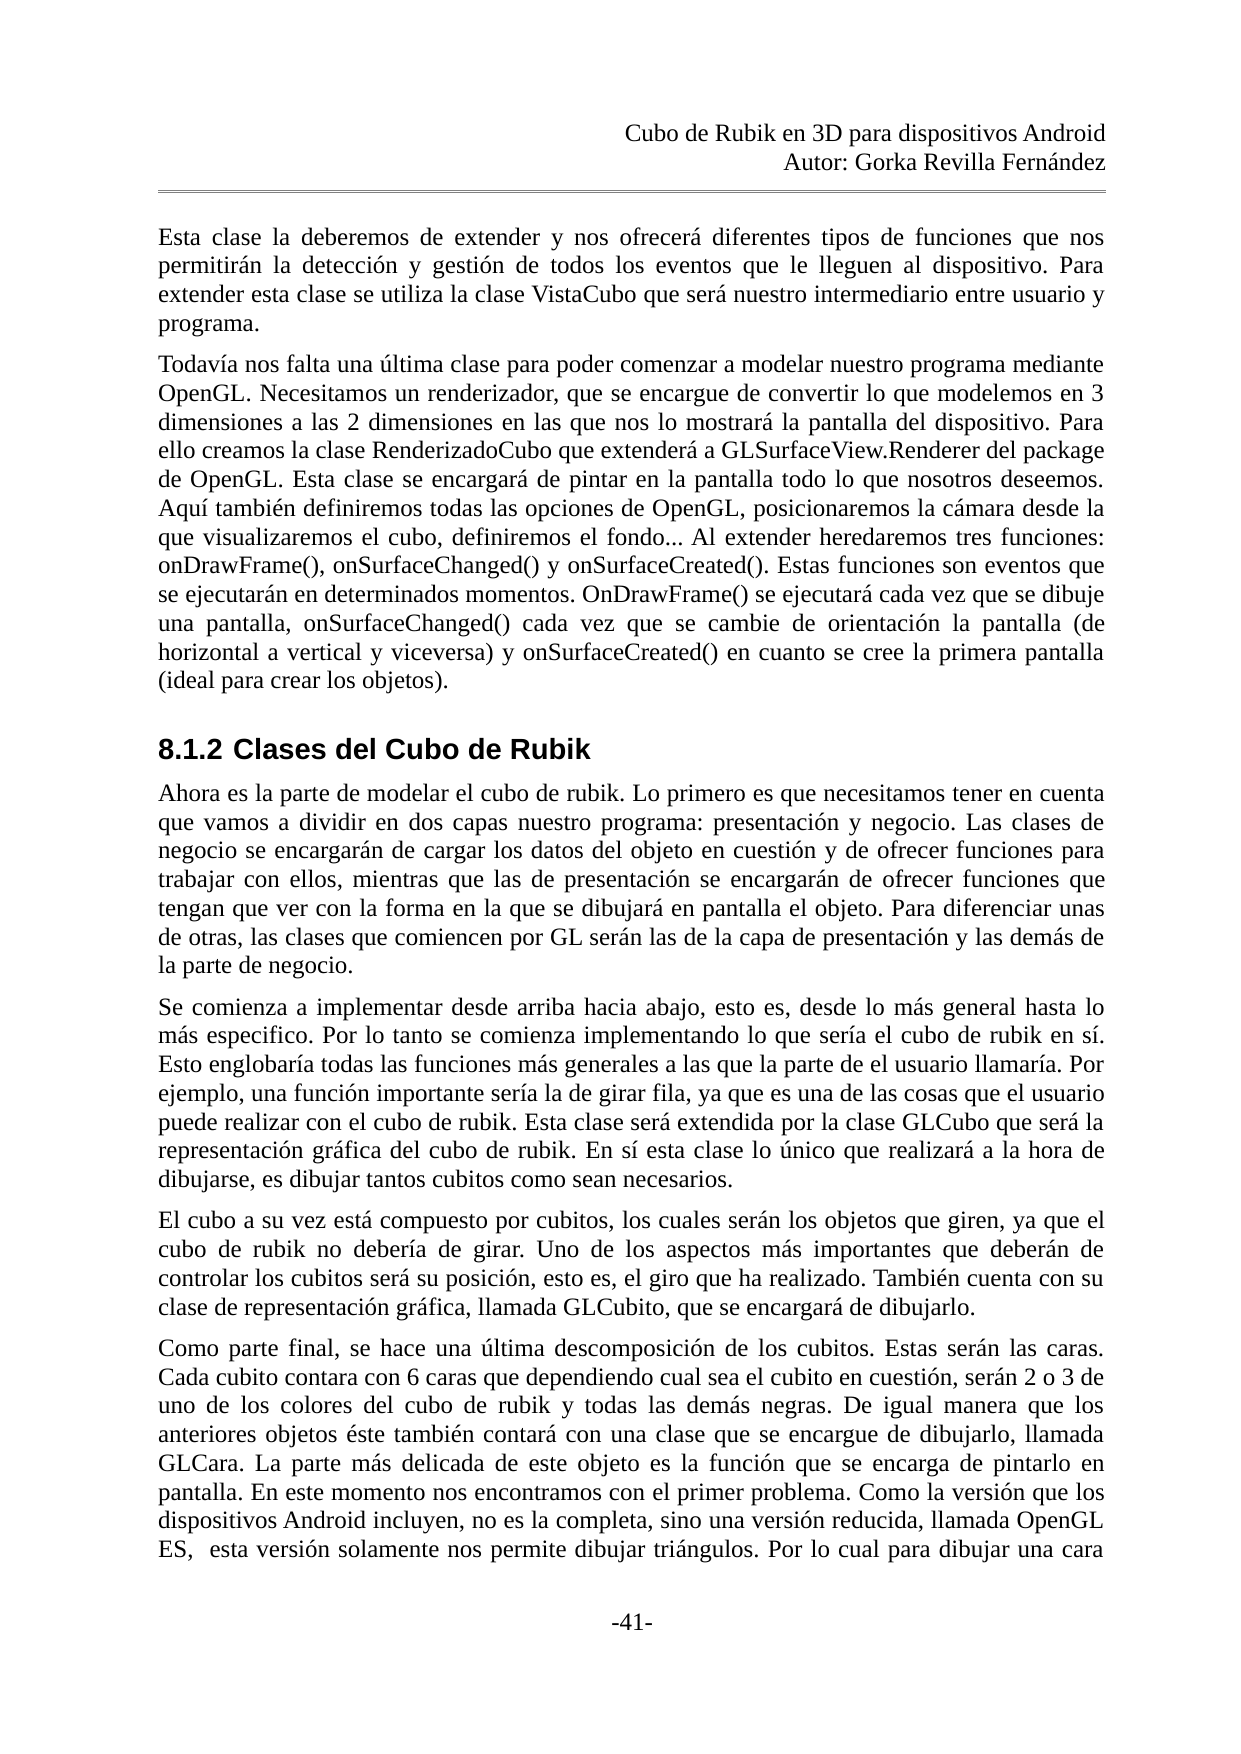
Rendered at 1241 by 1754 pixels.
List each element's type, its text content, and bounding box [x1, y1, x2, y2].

text Todavía nos falta una última clase para poder comenzar a modelar nuestro programa mediante OpenGL. Necesitamos un renderizador, que se encargue de convertir lo que modelemos en 3 dimensiones a las 2 dimensiones en las que nos lo mostrará la pantalla del dispositivo. Para ello creamos la clase RenderizadoCubo que extenderá a GLSurfaceView.Renderer del package de OpenGL. Esta clase se encargará de pintar en la pantalla todo lo que nosotros deseemos. Aquí también definiremos todas las opciones de OpenGL, posicionaremos la cámara desde la que visualizaremos el cubo, definiremos el fondo... Al extender heredaremos tres funciones: onDrawFrame(), onSurfaceChanged() y onSurfaceCreated(). Estas funciones son eventos que se ejecutarán en determinados momentos. OnDrawFrame() se ejecutará cada vez que se dibuje una pantalla, onSurfaceChanged() cada vez que se cambie de orientación la pantalla (de horizontal a vertical y viceversa) y onSurfaceCreated() en cuanto se cree la primera pantalla (ideal para crear los objetos). [158, 349, 1106, 694]
subtitle Clases del Cubo de Rubik [158, 732, 1106, 765]
text Esta clase la deberemos de extender y nos ofrecerá diferentes tipos de funciones que nos permitirán la detección y gestión de todos los eventos que le lleguen al dispositivo. Para extender esta clase se utiliza la clase VistaCubo que será nuestro intermediario entre usuario y programa. [158, 222, 1106, 337]
text El cubo a su vez está compuesto por cubitos, los cuales serán los objetos que giren, ya que el cubo de rubik no debería de girar. Uno de los aspectos más importantes que deberán de controlar los cubitos será su posición, esto es, el giro que ha realizado. También cuenta con su clase de representación gráfica, llamada GLCubito, que se encargará de dibujarlo. [158, 1205, 1106, 1320]
text Se comienza a implementar desde arriba hacia abajo, esto es, desde lo más general hasta lo más especifico. Por lo tanto se comienza implementando lo que sería el cubo de rubik en sí. Esto englobaría todas las funciones más generales a las que la parte de el usuario llamaría. Por ejemplo, una función importante sería la de girar fila, ya que es una de las cosas que el usuario puede realizar con el cubo de rubik. Esta clase será extendida por la clase GLCubo que será la representación gráfica del cubo de rubik. En sí esta clase lo único que realizará a la hora de dibujarse, es dibujar tantos cubitos como sean necesarios. [158, 992, 1106, 1193]
text Como parte final, se hace una última descomposición de los cubitos. Estas serán las caras. Cada cubito contara con 6 caras que dependiendo cual sea el cubito en cuestión, serán 2 o 3 de uno de los colores del cubo de rubik y todas las demás negras. De igual manera que los anteriores objetos éste también contará con una clase que se encargue de dibujarlo, llamada GLCara. La parte más delicada de este objeto es la función que se encarga de pintarlo en pantalla. En este momento nos encontramos con el primer problema. Como la versión que los dispositivos Android incluyen, no es la completa, sino una versión reducida, llamada OpenGL ES, esta versión solamente nos permite dibujar triángulos. Por lo cual para dibujar una cara [158, 1333, 1106, 1563]
text Ahora es la parte de modelar el cubo de rubik. Lo primero es que necesitamos tener en cuenta que vamos a dividir en dos capas nuestro programa: presentación y negocio. Las clases de negocio se encargarán de cargar los datos del objeto en cuestión y de ofrecer funciones para trabajar con ellos, mientras que las de presentación se encargarán de ofrecer funciones que tengan que ver con la forma en la que se dibujará en pantalla el objeto. Para diferenciar unas de otras, las clases que comiencen por GL serán las de la capa de presentación y las demás de la parte de negocio. [158, 778, 1106, 979]
